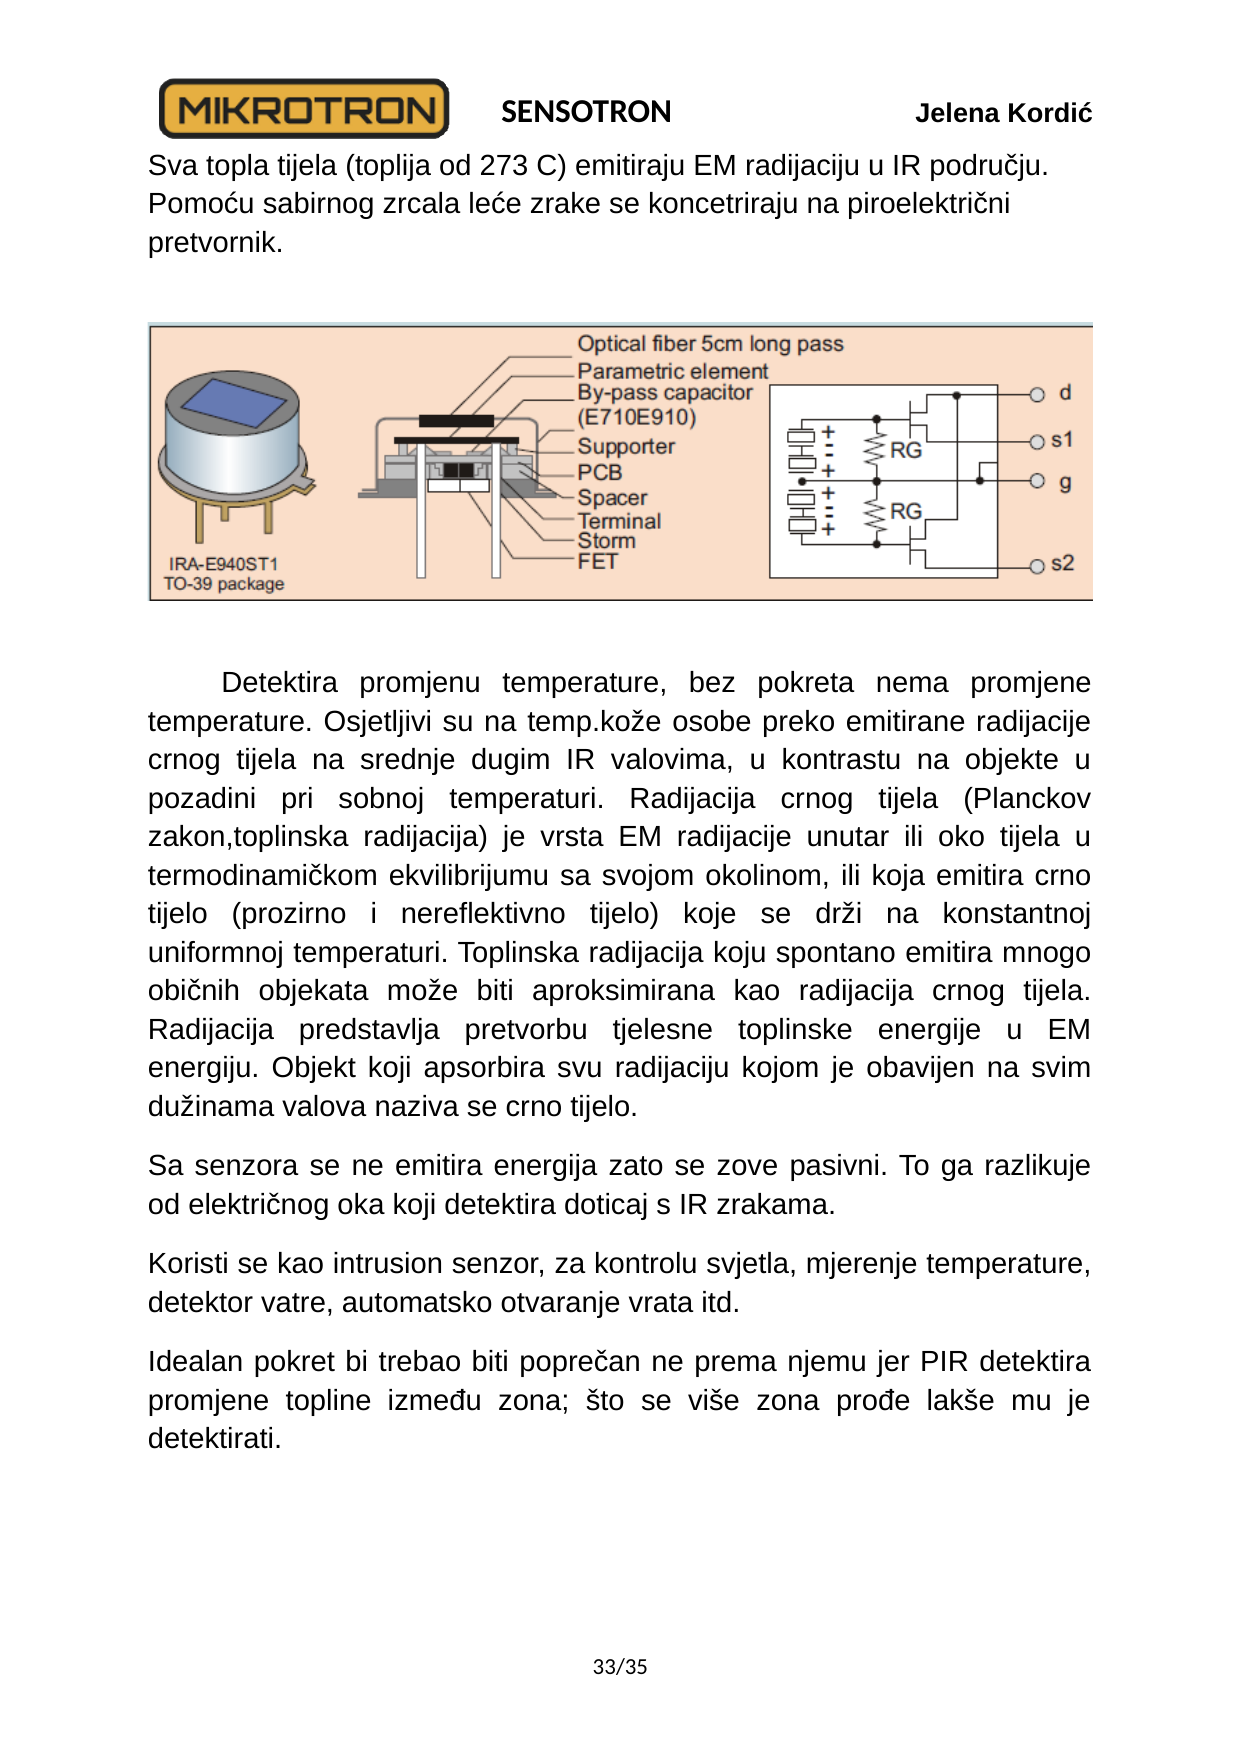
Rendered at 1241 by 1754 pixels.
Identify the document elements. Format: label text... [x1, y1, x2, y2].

text Koristi se kao intrusion senzor, za kontrolu svjetla, mjerenje temperature, detektor vatre, automatsko otvaranje vrata itd. [148, 1246, 1093, 1318]
text Detektira promjenu temperature, bez pokreta nema promjene temperature. Osjetljivi su na temp.kože osobe preko emitirane radijacije crnog tijela na srednje dugim IR valovima, u kontrastu na objekte u pozadini pri sobnoj temperaturi. Radijacija crnog tijela (Planckov zakon,toplinska radijacija) je vrsta EM radijacije unutar ili oko tijela u termodinamičkom ekvilibrijumu sa svojom okolinom, ili koja emitira crno tijelo (prozirno i nereflektivno tijelo) koje se drži na konstantnoj uniformnoj temperaturi. Toplinska radijacija koju spontano emitira mnogo običnih objekata može biti aproksimirana kao radijacija crnog tijela. Radijacija predstavlja pretvorbu tjelesne toplinske energije u EM energiju. Objekt koji apsorbira svu radijaciju kojom je obavijen na svim dužinama valova naziva se crno tijelo. [148, 665, 1093, 1123]
text Sa senzora se ne emitira energija zato se zove pasivni. To ga razlikuje od električnog oka koji detektira doticaj s IR zrakama. [148, 1148, 1093, 1221]
picture [147, 322, 1093, 601]
text Sva topla tijela (toplija od 273 C) emitiraju EM radijaciju u IR području. Pomoću sabirnog zrcala leće zrake se koncetriraju na piroelektrični pretvornik. [148, 148, 1093, 258]
text Idealan pokret bi trebao biti poprečan ne prema njemu jer PIR detektira promjene topline između zona; što se više zona prođe lakše mu je detektirati. [148, 1344, 1093, 1455]
